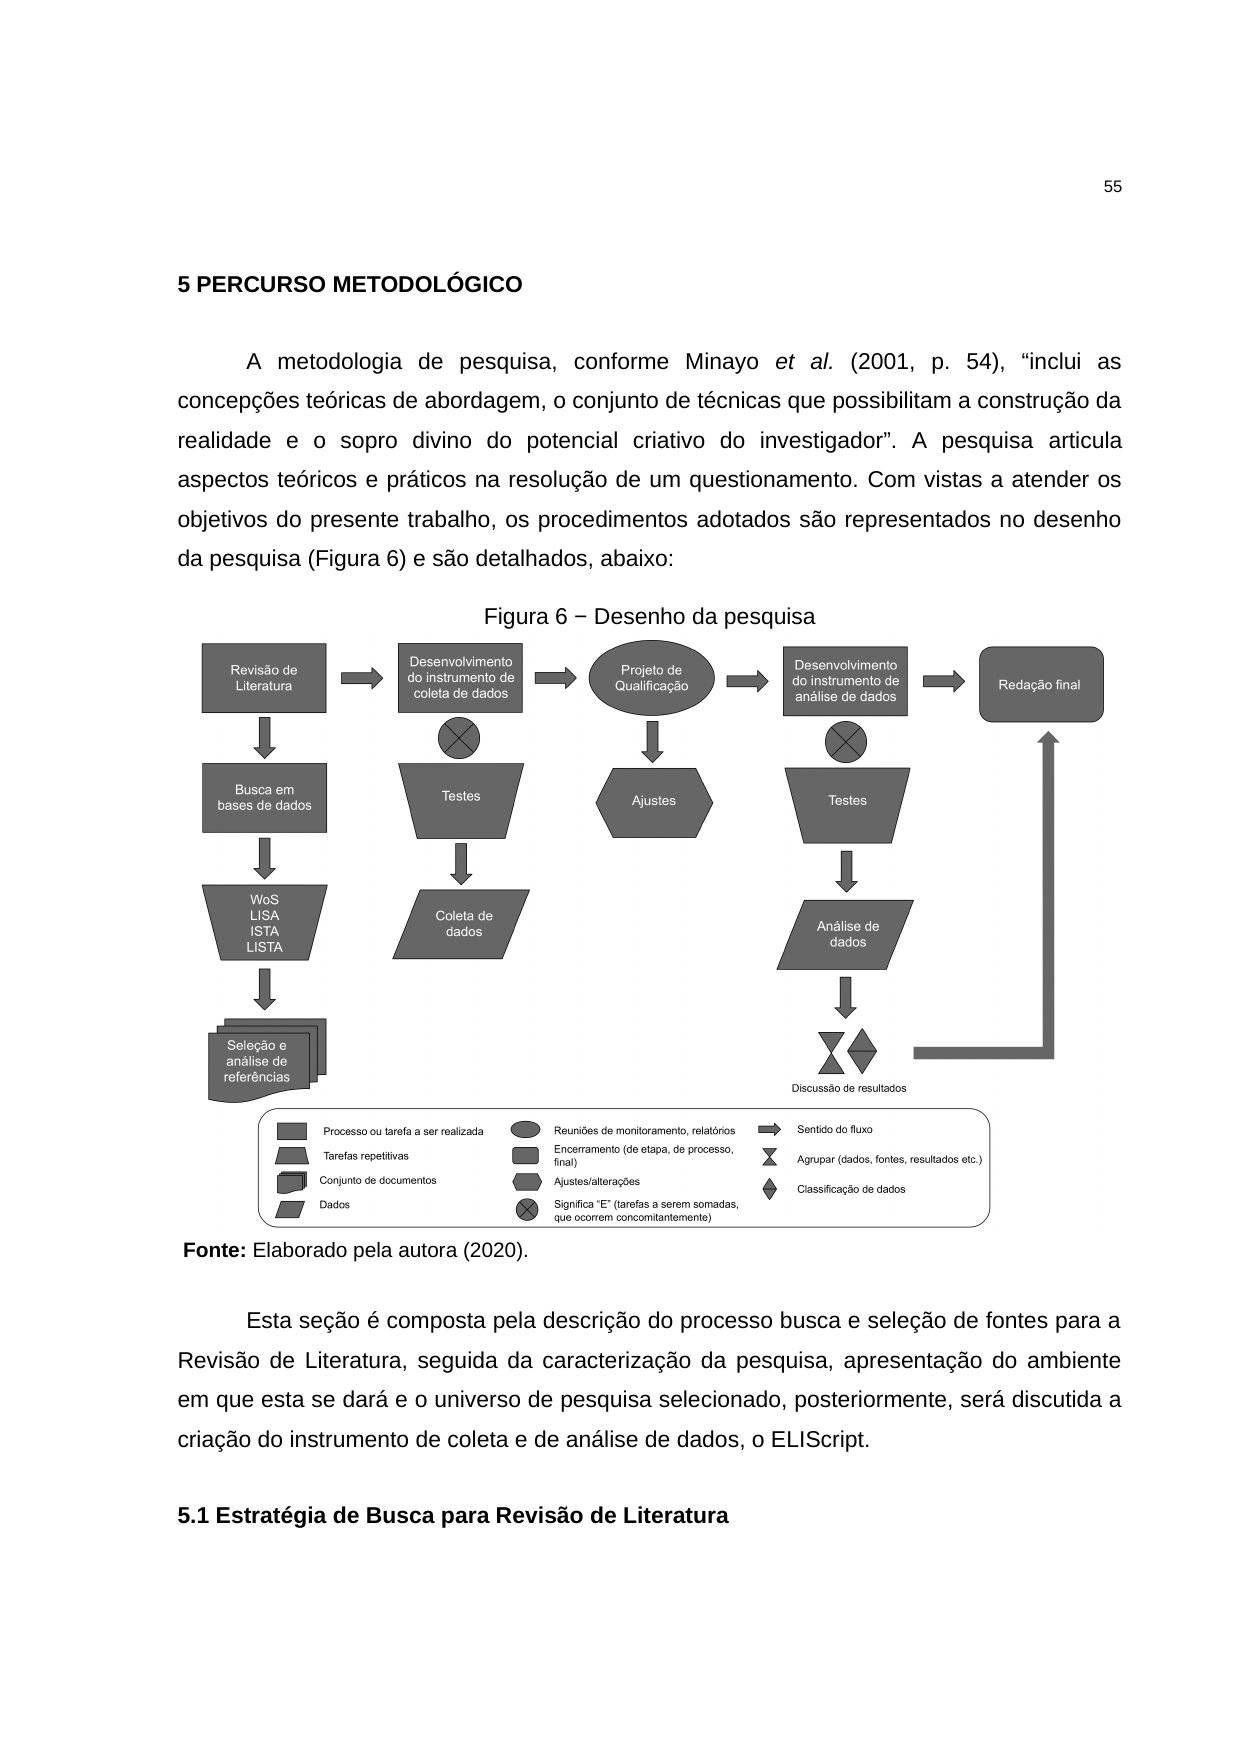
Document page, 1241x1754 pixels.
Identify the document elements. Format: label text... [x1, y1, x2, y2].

picture [182, 631, 1117, 1236]
text Esta seção é composta pela descrição do processo busca e seleção de fontes para a Revisão de Literatura, seguida da caracterização da pesquisa, apresentação do ambiente em que esta se dará e o universo de pesquisa selecionado, posteriormente, será discutida a criação do instrumento de coleta e de análise de dados, o ELIScript. [177, 1307, 1122, 1452]
table_header Fonte: Elaborado pela autora (2020). [177, 585, 1122, 1268]
subtitle 5.1 Estratégia de Busca para Revisão de Literatura [177, 1502, 1122, 1529]
subtitle 5 PERCURSO METODOLÓGICO [177, 271, 1122, 297]
text A metodologia de pesquisa, conforme Minayo et al. (2001, p. 54), “inclui as concepções teóricas de abordagem, o conjunto de técnicas que possibilitam a construção da realidade e o sopro divino do potencial criativo do investigador”. A pesquisa articula aspectos teóricos e práticos na resolução de um questionamento. Com vistas a atender os objetivos do presente trabalho, os procedimentos adotados são representados no desenho da pesquisa (Figura 6) e são detalhados, abaixo: [177, 348, 1122, 572]
